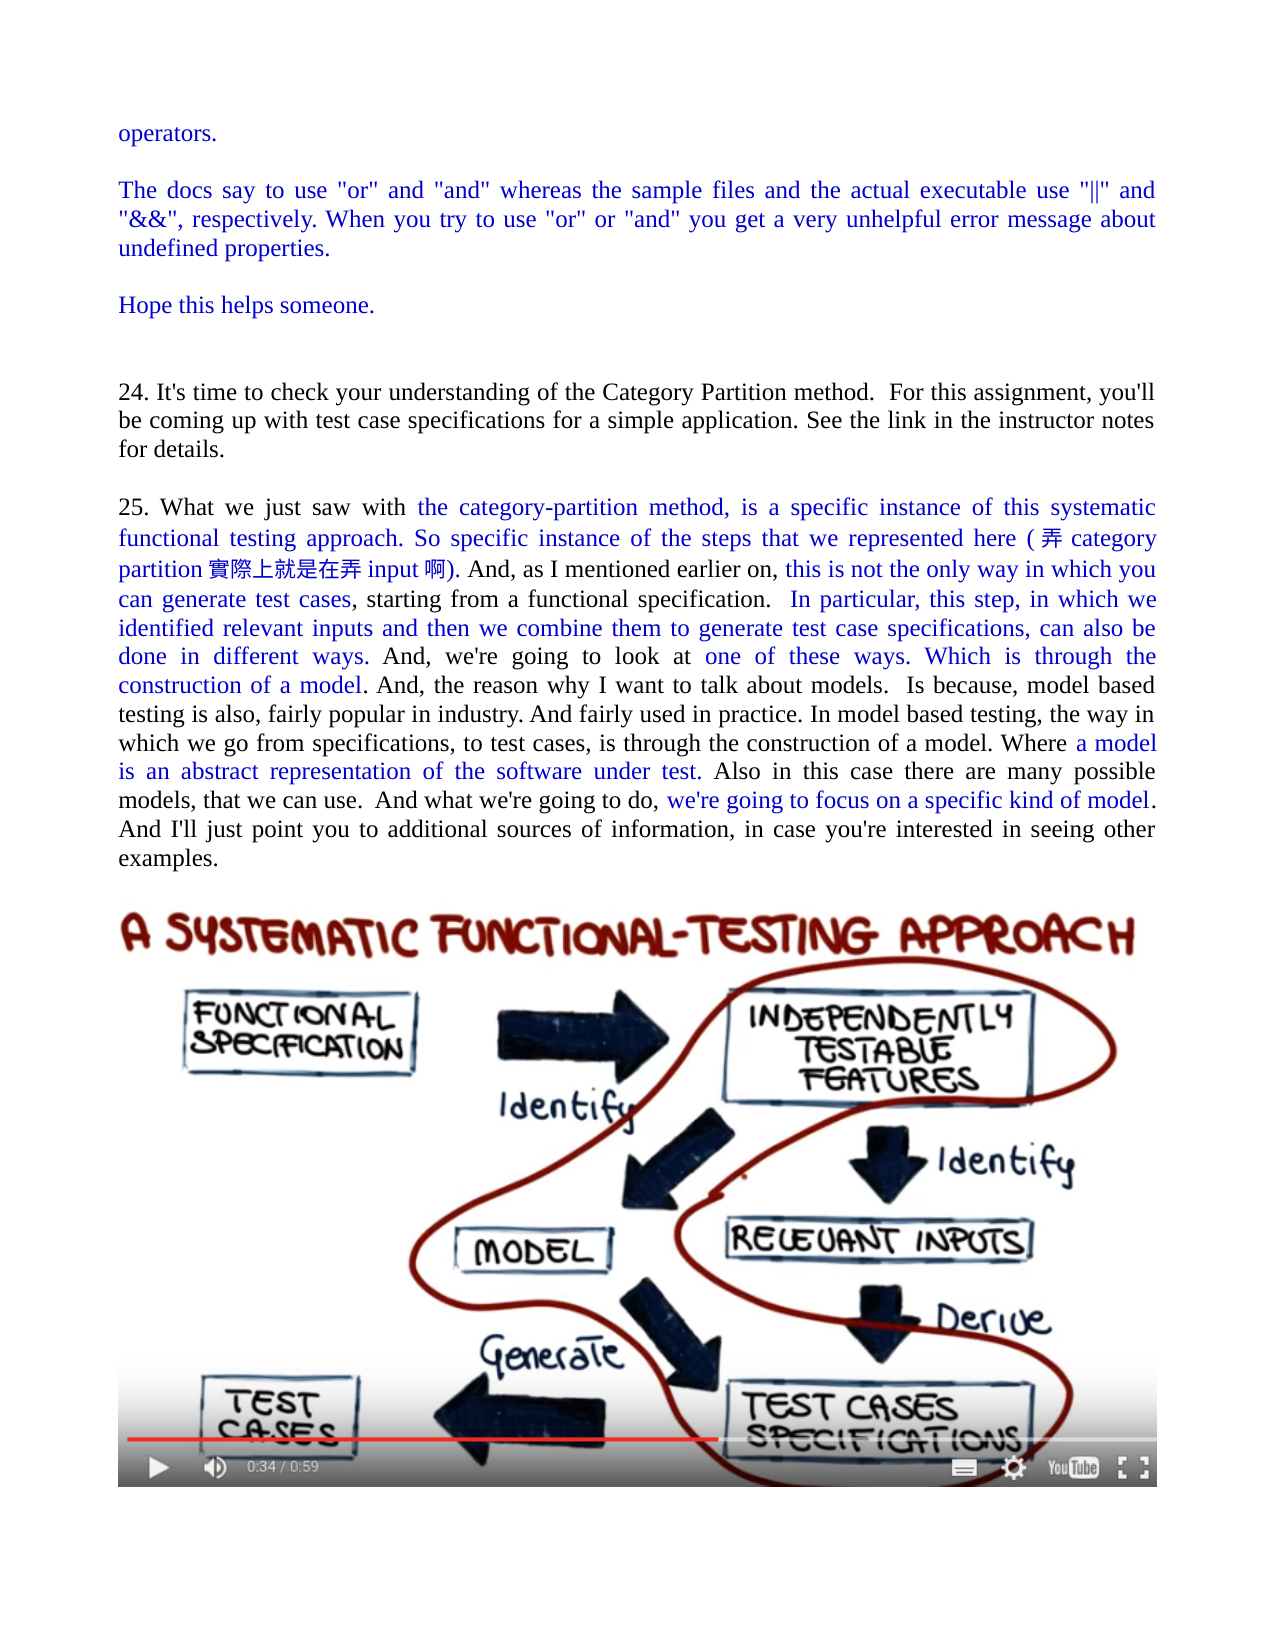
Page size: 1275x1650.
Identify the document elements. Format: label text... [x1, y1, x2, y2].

text 25. What we just saw with the category-partition method, is a specific instance of this systematic functional testing approach. So specific instance of the steps that we represented here (弄category partition實際上就是在弄input啊). And, as I mentioned earlier on, this is not the only way in which you can generate test cases, starting from a functional specification. In particular, this step, in which we identified relevant inputs and then we combine them to generate test case specifications, can also be done in different ways. And, we're going to look at one of these ways. Which is through the construction of a model. And, the reason why I want to talk about models. Is because, model based testing is also, fairly popular in industry. And fairly used in practice. In model based testing, the way in which we go from specifications, to test cases, is through the construction of a model. Where a model is an abstract representation of the software under test. Also in this case there are many possible models, that we can use. And what we're going to do, we're going to focus on a specific kind of model. And I'll just point you to additional sources of information, in case you're interested in seeing other examples. [118, 492, 1157, 871]
text operators. [118, 118, 1157, 147]
picture [118, 900, 1157, 1487]
text 24. It's time to check your understanding of the Category Partition method. For this assignment, you'll be coming up with test case specifications for a simple application. See the link in the instructor notes for details. [118, 377, 1157, 463]
text Hope this helps someone. [118, 291, 1157, 319]
text The docs say to use "or" and "and" whereas the sample files and the actual executable use "||" and "&&", respectively. When you try to use "or" or "and" you get a very unhelpful error message about undefined properties. [118, 176, 1157, 262]
